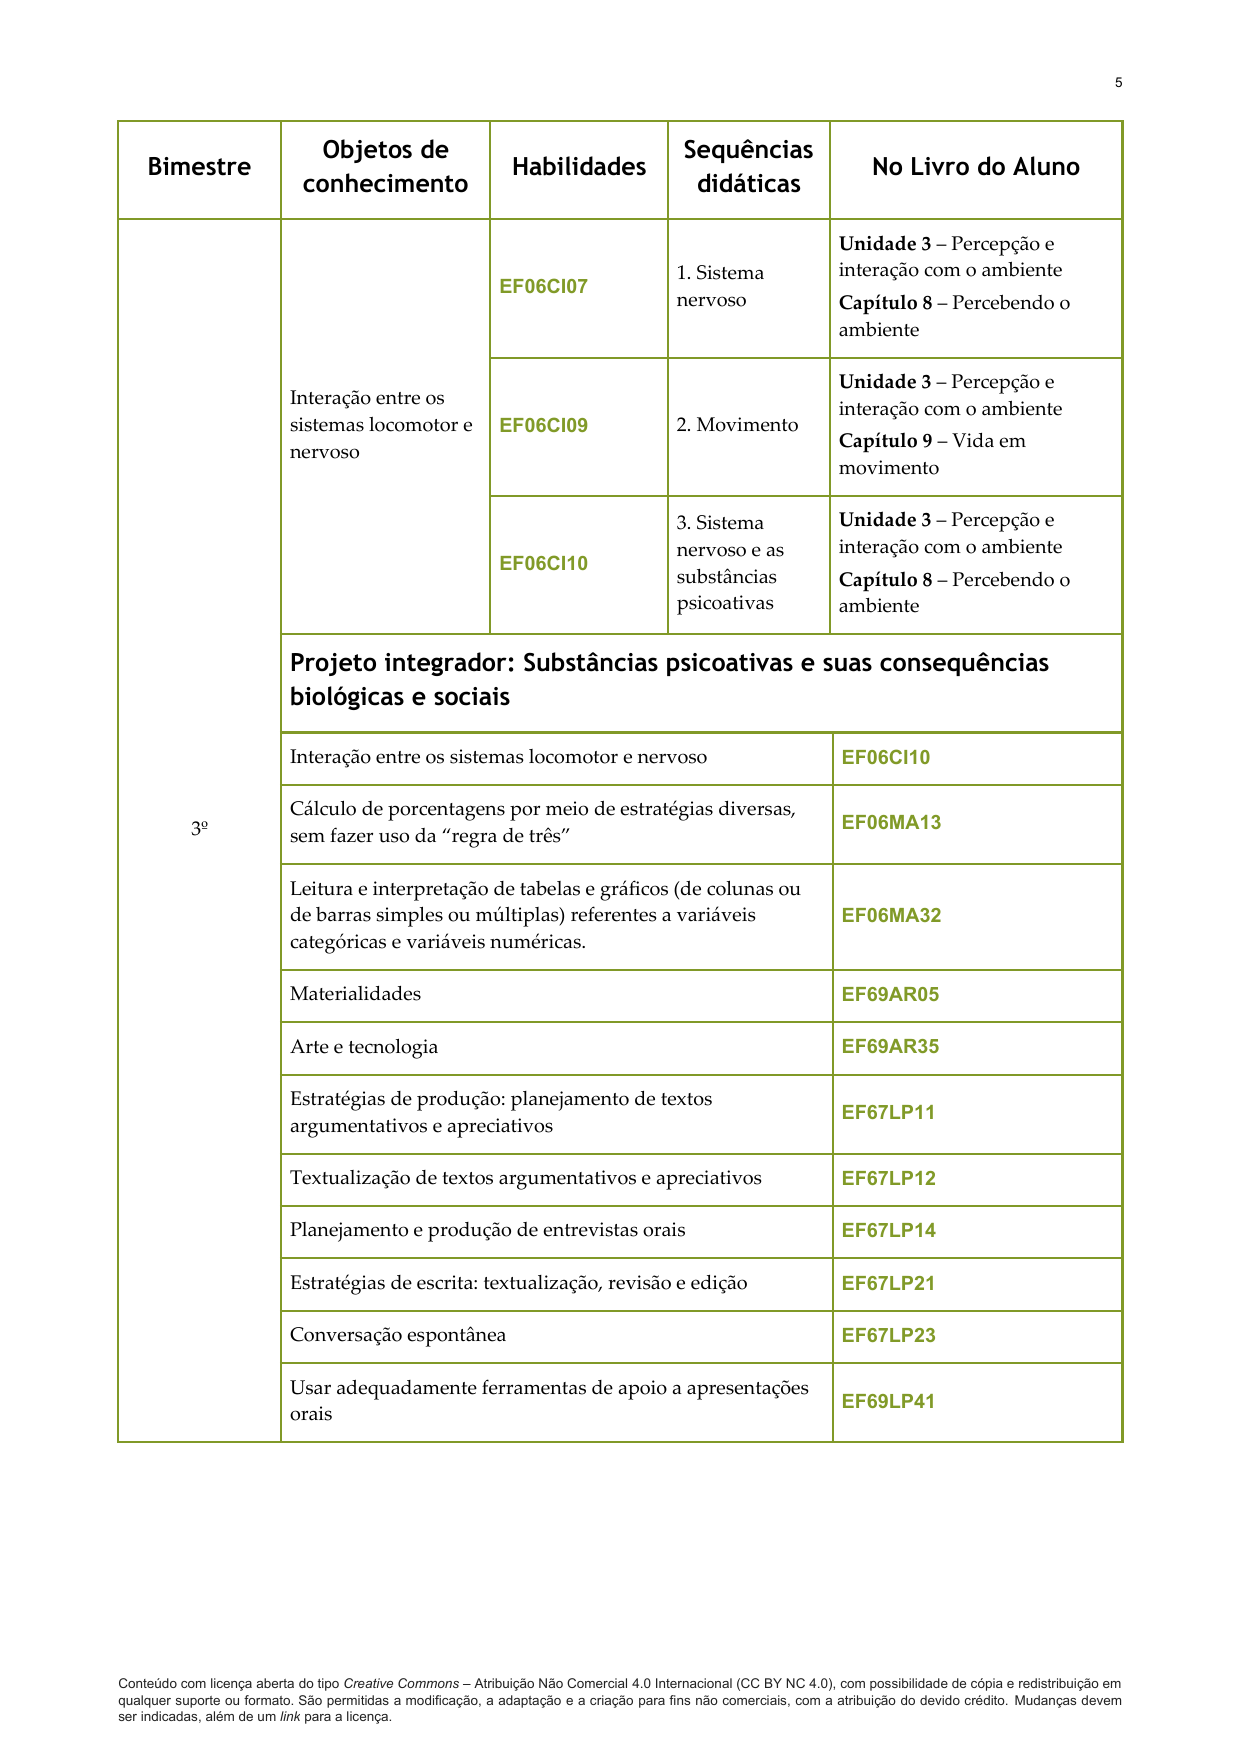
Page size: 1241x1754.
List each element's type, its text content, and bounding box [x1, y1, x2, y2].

table_cell Interação entre os sistemas locomotor e nervoso [282, 220, 489, 633]
table_cell Materialidades [282, 971, 832, 1021]
table_cell EF06MA32 [834, 865, 1121, 969]
table_header Sequências didáticas [669, 122, 829, 218]
table_cell EF69AR35 [834, 1023, 1121, 1073]
table_cell Estratégias de produção: planejamento de textos argumentativos e apreciativos [282, 1076, 832, 1152]
table_cell Interação entre os sistemas locomotor e nervoso [282, 734, 832, 784]
table_cell Projeto integrador: Substâncias psicoativas e suas consequências biológicas e sociais [282, 635, 1121, 731]
table_cell Unidade 3 – Percepção e interação com o ambiente Capítulo 9 – Vida em movimento [831, 359, 1121, 495]
table_cell EF69LP41 [834, 1364, 1121, 1441]
table_cell EF67LP11 [834, 1076, 1121, 1152]
table_cell Leitura e interpretação de tabelas e gráficos (de colunas ou de barras simples ou múltiplas) referentes a variáveis categóricas e variáveis numéricas. [282, 865, 832, 969]
table_cell Conversação espontânea [282, 1312, 832, 1362]
table_cell EF67LP14 [834, 1207, 1121, 1257]
table_cell 3º [119, 220, 280, 1441]
table_cell Cálculo de porcentagens por meio de estratégias diversas, sem fazer uso da “regra de três” [282, 786, 832, 863]
table_cell EF67LP21 [834, 1259, 1121, 1310]
table_cell EF67LP23 [834, 1312, 1121, 1362]
table_header Bimestre [119, 122, 280, 218]
table_cell 3. Sistema nervoso e as substâncias psicoativas [669, 497, 829, 633]
table_cell 1. Sistema nervoso [669, 220, 829, 357]
table_cell EF06CI09 [491, 359, 667, 495]
table_cell EF06CI10 [491, 497, 667, 633]
table_cell EF69AR05 [834, 971, 1121, 1021]
table_header No Livro do Aluno [831, 122, 1121, 218]
table_cell Textualização de textos argumentativos e apreciativos [282, 1155, 832, 1205]
table_header Habilidades [491, 122, 667, 218]
table_cell 2. Movimento [669, 359, 829, 495]
table_cell Unidade 3 – Percepção e interação com o ambiente Capítulo 8 – Percebendo o ambiente [831, 220, 1121, 357]
table_cell Estratégias de escrita: textualização, revisão e edição [282, 1259, 832, 1310]
table_cell Arte e tecnologia [282, 1023, 832, 1073]
table_cell Usar adequadamente ferramentas de apoio a apresentações orais [282, 1364, 832, 1441]
table_cell EF67LP12 [834, 1155, 1121, 1205]
table_cell EF06CI07 [491, 220, 667, 357]
table_cell EF06CI10 [834, 734, 1121, 784]
table_header Objetos de conhecimento [282, 122, 489, 218]
table_cell Planejamento e produção de entrevistas orais [282, 1207, 832, 1257]
table_cell EF06MA13 [834, 786, 1121, 863]
table_cell Unidade 3 – Percepção e interação com o ambiente Capítulo 8 – Percebendo o ambiente [831, 497, 1121, 633]
